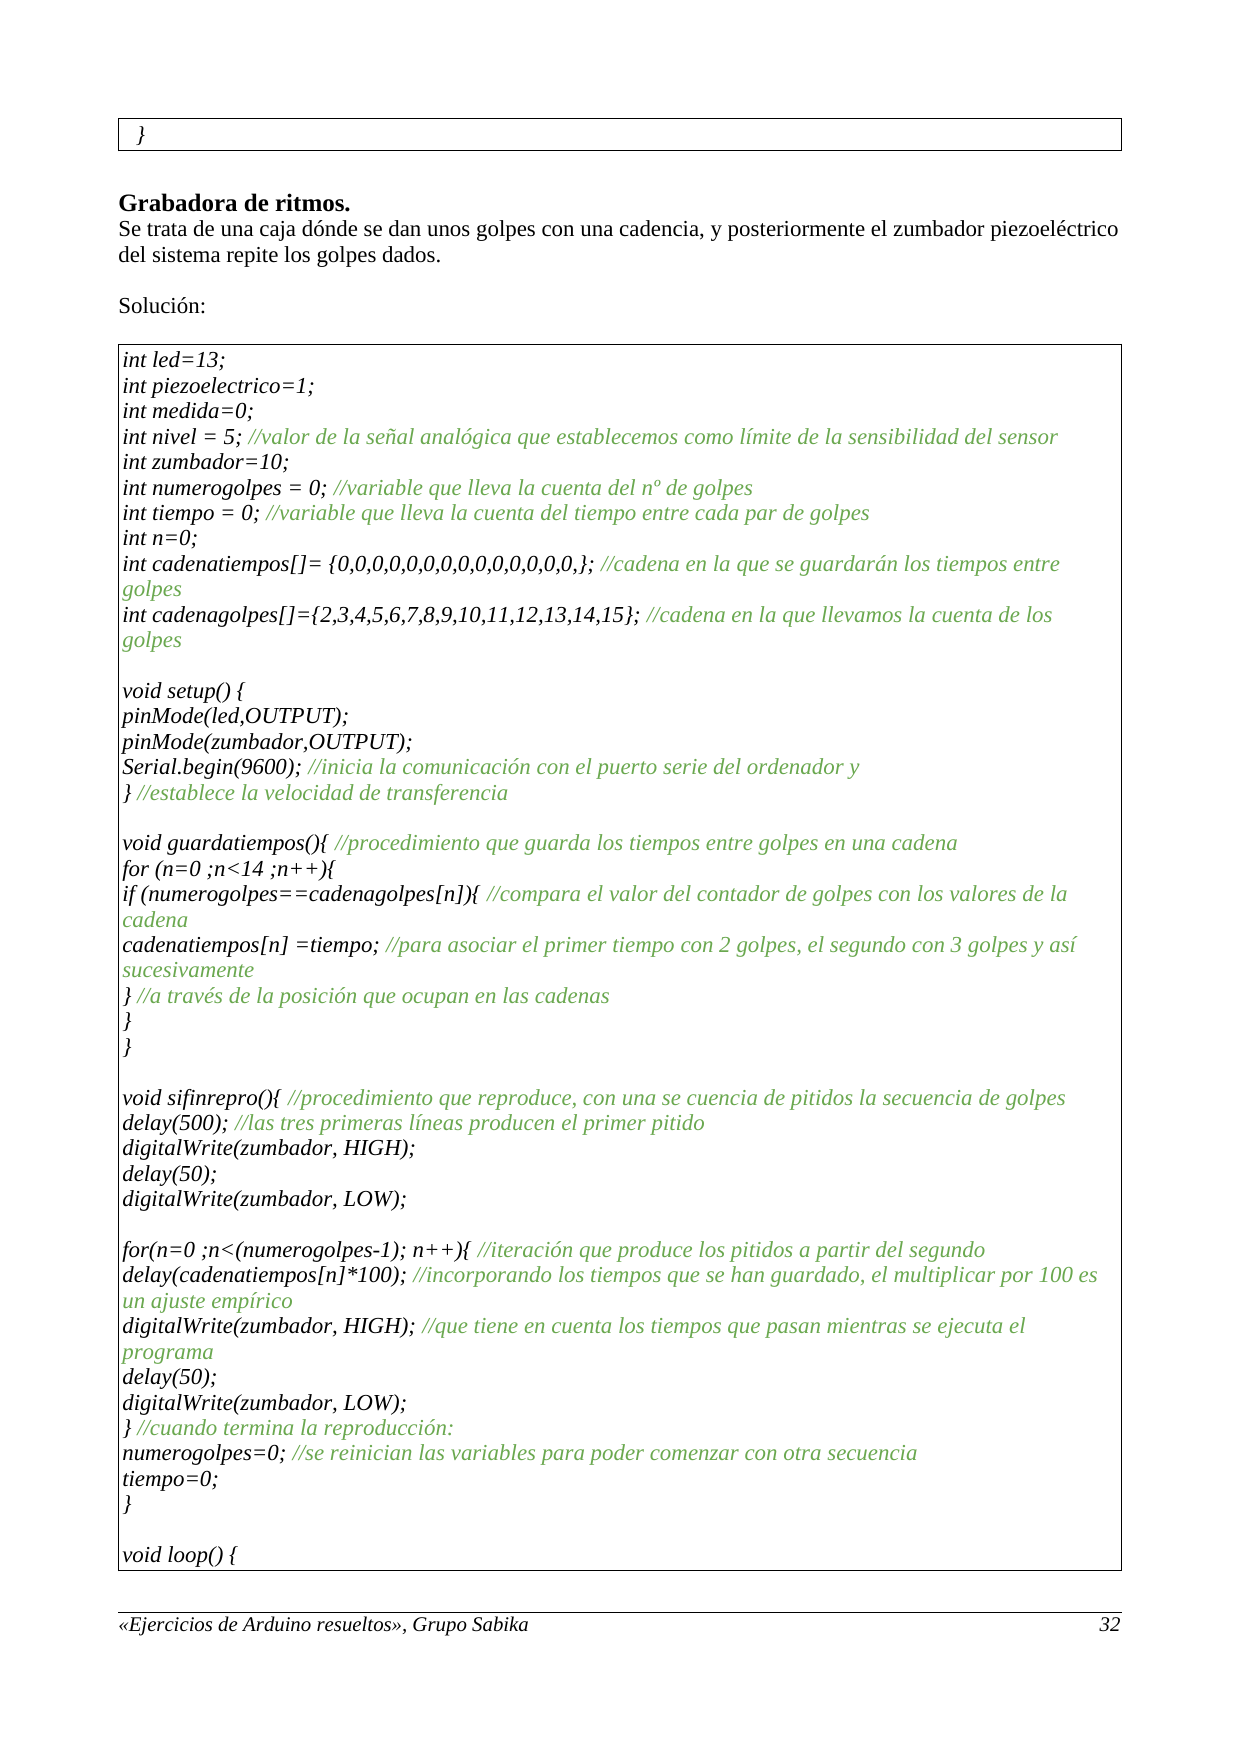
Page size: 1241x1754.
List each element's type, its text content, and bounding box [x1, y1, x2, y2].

text Serial.begin(9600); //inicia la comunicación con el puerto serie del ordenador y [308, 750, 1121, 776]
text digitalWrite(zumbador, HIGH); //que tiene en cuenta los tiempos que pasan mientras se ejecuta el programa [119, 1309, 1121, 1360]
text numerogolpes=0; //se reinician las variables para poder comenzar con otra secuencia [137, 1436, 1121, 1462]
text if (numerogolpes==cadenagolpes[n]){ //compara el valor del contador de golpes con los valores de la cadena [119, 877, 1121, 928]
text } [119, 119, 1121, 150]
text int piezoelectrico=1; [228, 369, 1121, 394]
text for (n=0 ;n<14 ;n++){ [335, 852, 1121, 877]
text int cadenagolpes[]={2,3,4,5,6,7,8,9,10,11,12,13,14,15}; //cadena en la que llevamos la cuenta de los golpes [119, 598, 1121, 648]
text } [133, 1487, 1121, 1513]
text int n=0; [200, 521, 1121, 547]
text int medida=0; [256, 394, 1121, 420]
text cadenatiempos[n] =tiempo; //para asociar el primer tiempo con 2 golpes, el segundo con 3 golpes y así sucesivamente [119, 928, 1121, 979]
text int led=13; [119, 345, 1121, 369]
text Se trata de una caja dónde se dan unos golpes con una cadencia, y posteriormente el zumbador piezoeléctrico del sistema repite los golpes dados. [442, 216, 1122, 267]
text digitalWrite(zumbador, LOW); [119, 1386, 1121, 1411]
text void guardatiempos(){ //procedimiento que guarda los tiempos entre golpes en una cadena [119, 826, 1121, 852]
text pinMode(zumbador,OUTPUT); [351, 725, 1121, 750]
text int tiempo = 0; //variable que lleva la cuenta del tiempo entre cada par de golpes [266, 496, 1121, 521]
text } [133, 1030, 1121, 1055]
text Grabadora de ritmos. [351, 189, 1122, 216]
text delay(50); [220, 1157, 1121, 1182]
text } [133, 1004, 1121, 1030]
text Solución: [206, 293, 1122, 318]
text void setup() { [119, 674, 1121, 699]
text void loop() { [119, 1538, 1121, 1570]
text pinMode(led,OUTPUT); [248, 699, 1121, 725]
text } //cuando termina la reproducción: [137, 1411, 1121, 1436]
text } //a través de la posición que ocupan en las cadenas [119, 979, 1121, 1004]
text int nivel = 5; //valor de la señal analógica que establecemos como límite de la sensibilidad del sensor [248, 420, 1121, 445]
text delay(50); [160, 1360, 1121, 1386]
text digitalWrite(zumbador, LOW); [220, 1182, 1121, 1208]
text void sifinrepro(){ //procedimiento que reproduce, con una se cuencia de pitidos la secuencia de golpes [119, 1081, 1121, 1106]
text for(n=0 ;n<(numerogolpes-1); n++){ //iteración que produce los pitidos a partir del segundo [119, 1233, 1121, 1258]
text int zumbador=10; [248, 445, 1121, 471]
text } //establece la velocidad de transferencia [119, 776, 1121, 801]
text int numerogolpes = 0; //variable que lleva la cuenta del nº de golpes [119, 471, 1121, 496]
text digitalWrite(zumbador, HIGH); [322, 1131, 1121, 1157]
text tiempo=0; [221, 1462, 1121, 1487]
text int cadenatiempos[]= {0,0,0,0,0,0,0,0,0,0,0,0,0,0,}; //cadena en la que se guardarán los tiempos entre golpes [119, 547, 1121, 598]
text delay(cadenatiempos[n]*100); //incorporando los tiempos que se han guardado, el multiplicar por 100 es un ajuste empírico [119, 1258, 1121, 1309]
text delay(500); //las tres primeras líneas producen el primer pitido [235, 1106, 1121, 1131]
